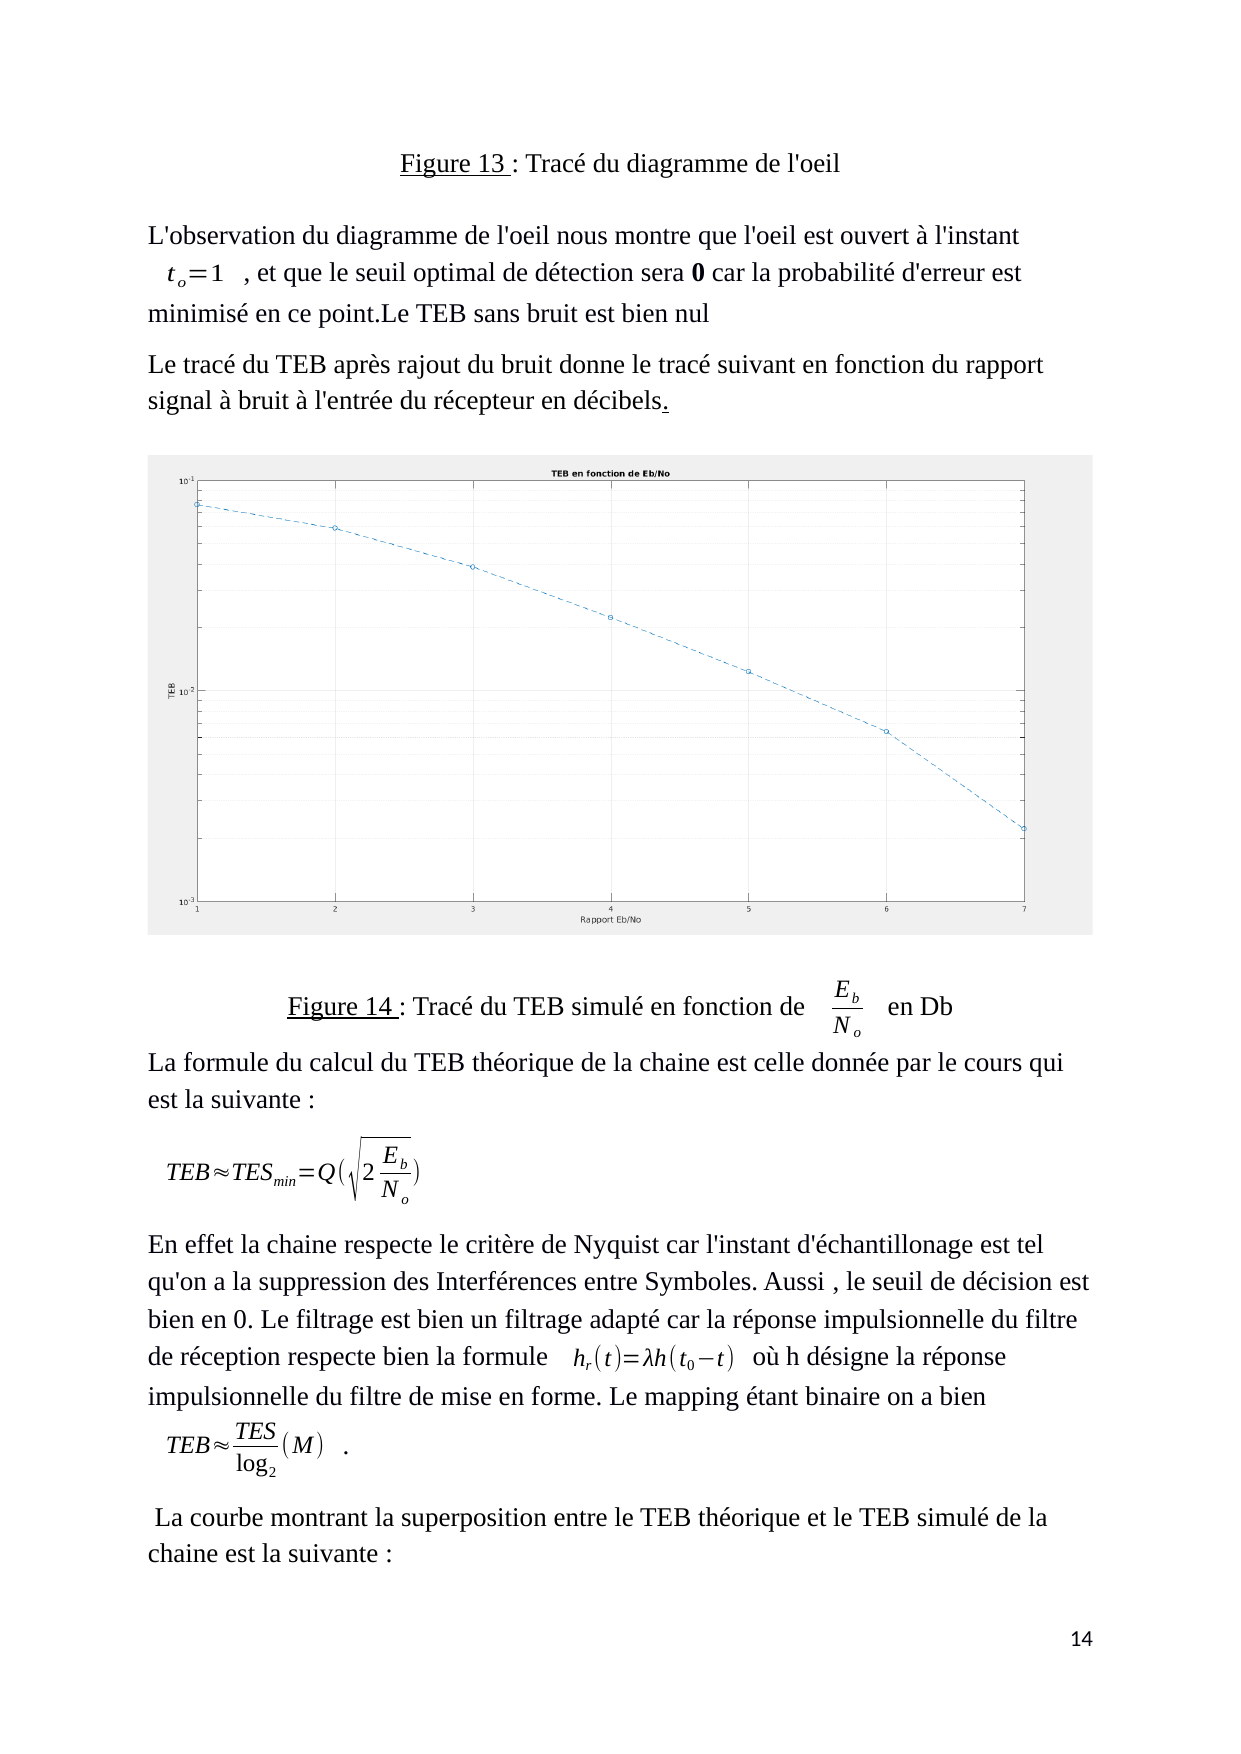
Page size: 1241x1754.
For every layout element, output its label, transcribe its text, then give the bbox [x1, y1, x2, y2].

picture [147, 455, 1093, 935]
text L'observation du diagramme de l'oeil nous montre que l'oeil est ouvert à l'instant , et que le seuil optimal de détection sera 0 car la probabilité d'erreur est minimisé en ce point.Le TEB sans bruit est bien nul [148, 219, 1093, 328]
text En effet la chaine respecte le critère de Nyquist car l'instant d'échantillonage est tel qu'on a la suppression des Interférences entre Symboles. Aussi , le seuil de décision est bien en 0. Le filtrage est bien un filtrage adapté car la réponse impulsionnelle du filtre de réception respecte bien la formule où h désigne la réponse impulsionnelle du filtre de mise en forme. Le mapping étant binaire on a bien . [148, 1228, 1093, 1481]
text Figure 13 : Tracé du diagramme de l'oeil [148, 148, 1093, 179]
text La courbe montrant la superposition entre le TEB théorique et le TEB simulé de la chaine est la suivante : [148, 1501, 1093, 1568]
text La formule du calcul du TEB théorique de la chaine est celle donnée par le cours qui est la suivante : [148, 1046, 1093, 1114]
text Le tracé du TEB après rajout du bruit donne le tracé suivant en fonction du rapport signal à bruit à l'entrée du récepteur en décibels. [148, 349, 1093, 416]
text Figure 14 : Tracé du TEB simulé en fonction de en Db [148, 975, 1093, 1042]
